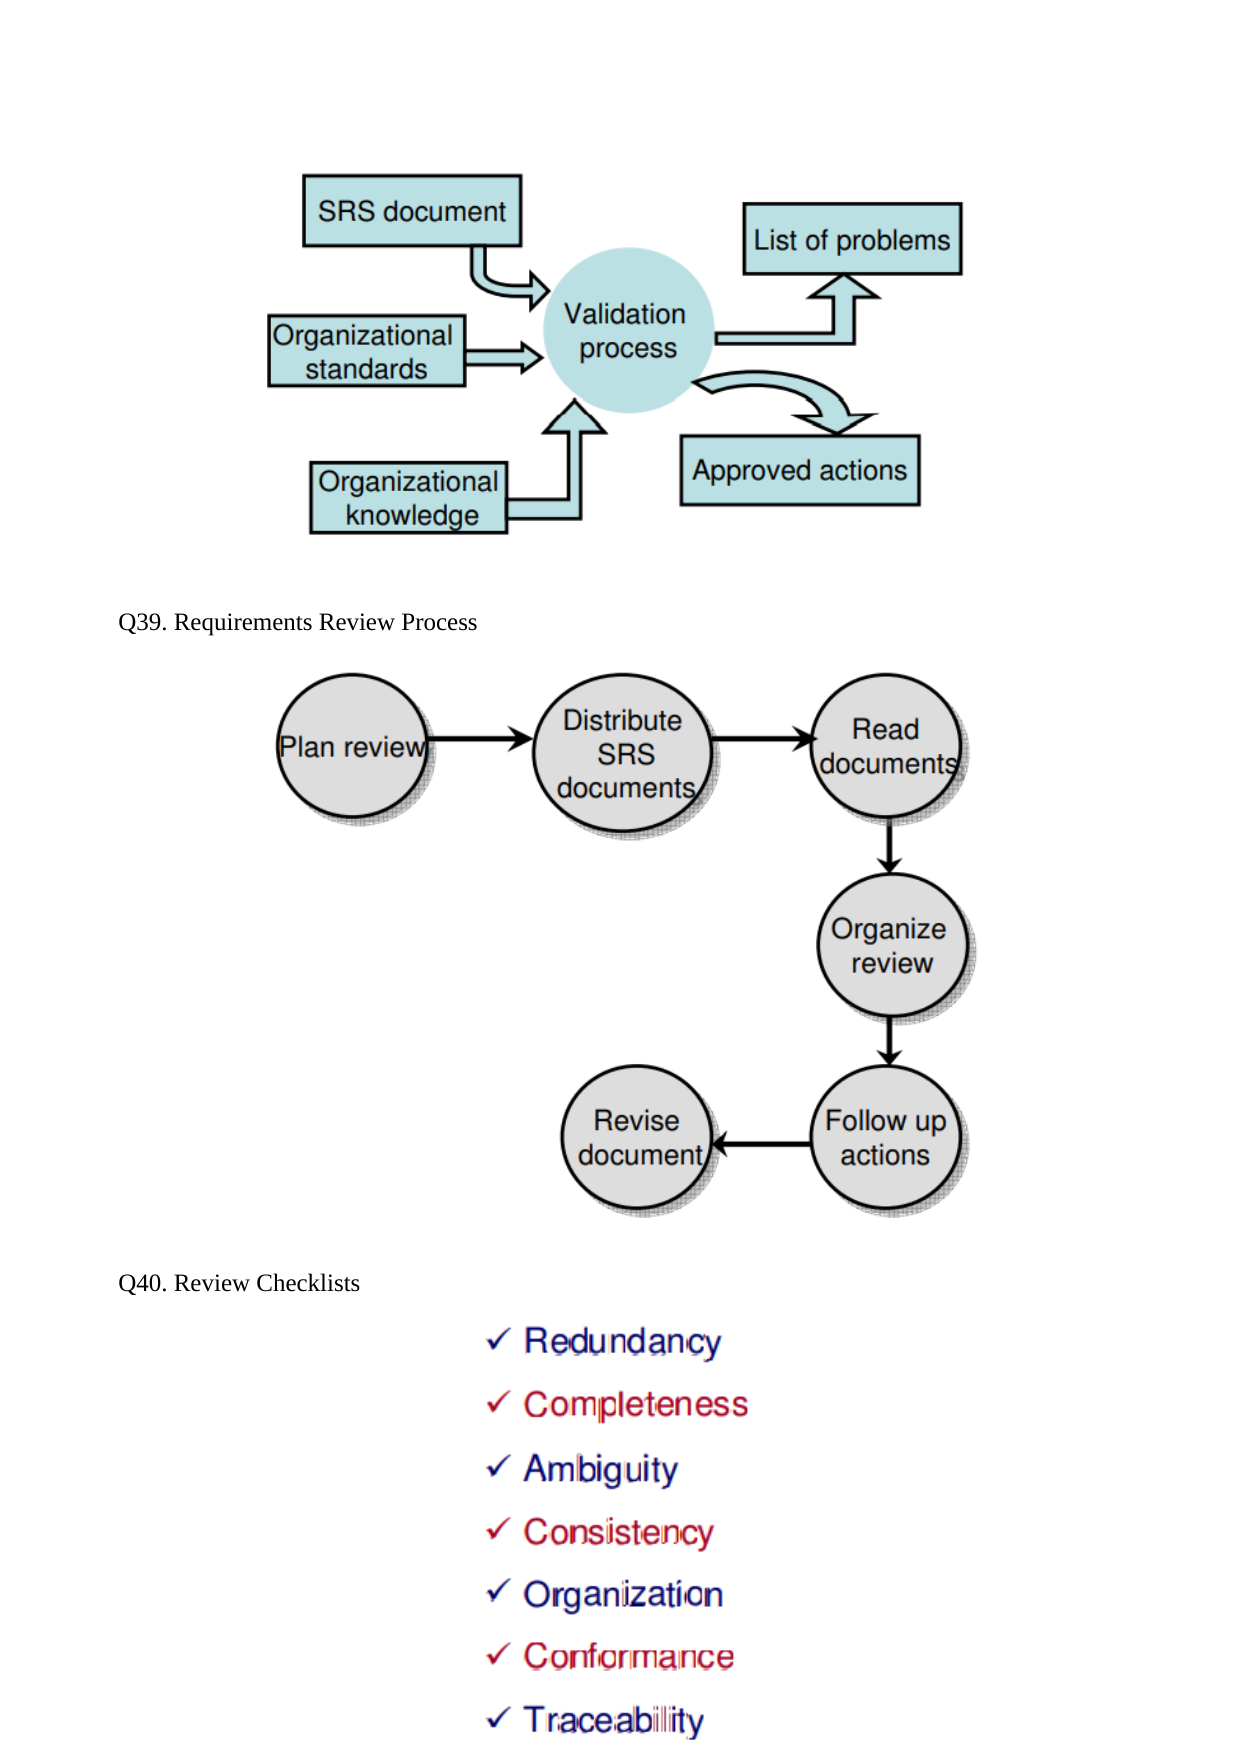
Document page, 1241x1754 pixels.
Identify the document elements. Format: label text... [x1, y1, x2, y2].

text Q39. Requirements Review Process [118, 607, 1122, 636]
picture [483, 1318, 757, 1754]
picture [256, 664, 984, 1218]
picture [266, 146, 974, 561]
text Q40. Review Checklists [118, 1268, 1122, 1297]
